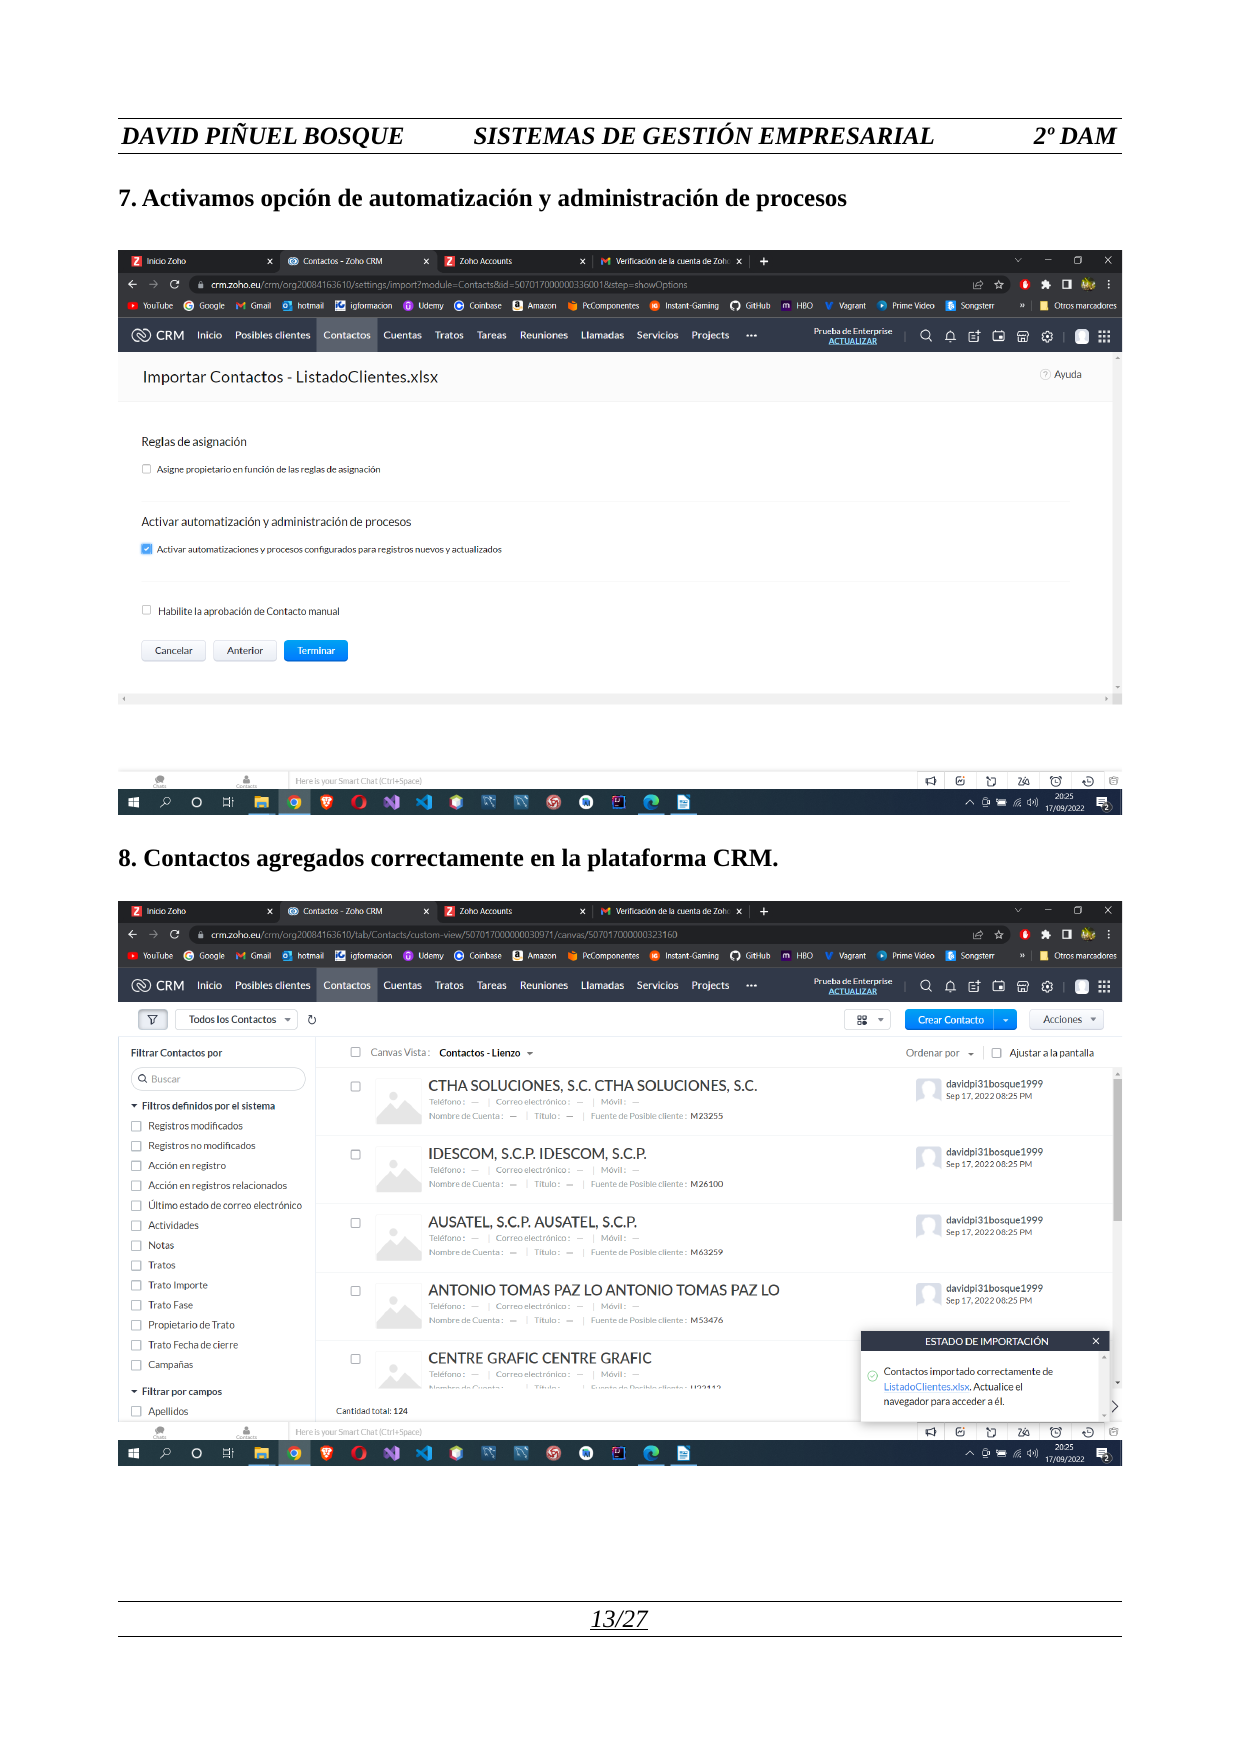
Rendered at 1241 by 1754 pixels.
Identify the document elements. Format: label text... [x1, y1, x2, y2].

text 8. Contactos agregados correctamente en la plataforma CRM. [118, 843, 1122, 872]
text 7. Activamos opción de automatización y administración de procesos [118, 183, 1122, 211]
picture [118, 901, 1123, 1466]
picture [118, 250, 1123, 815]
